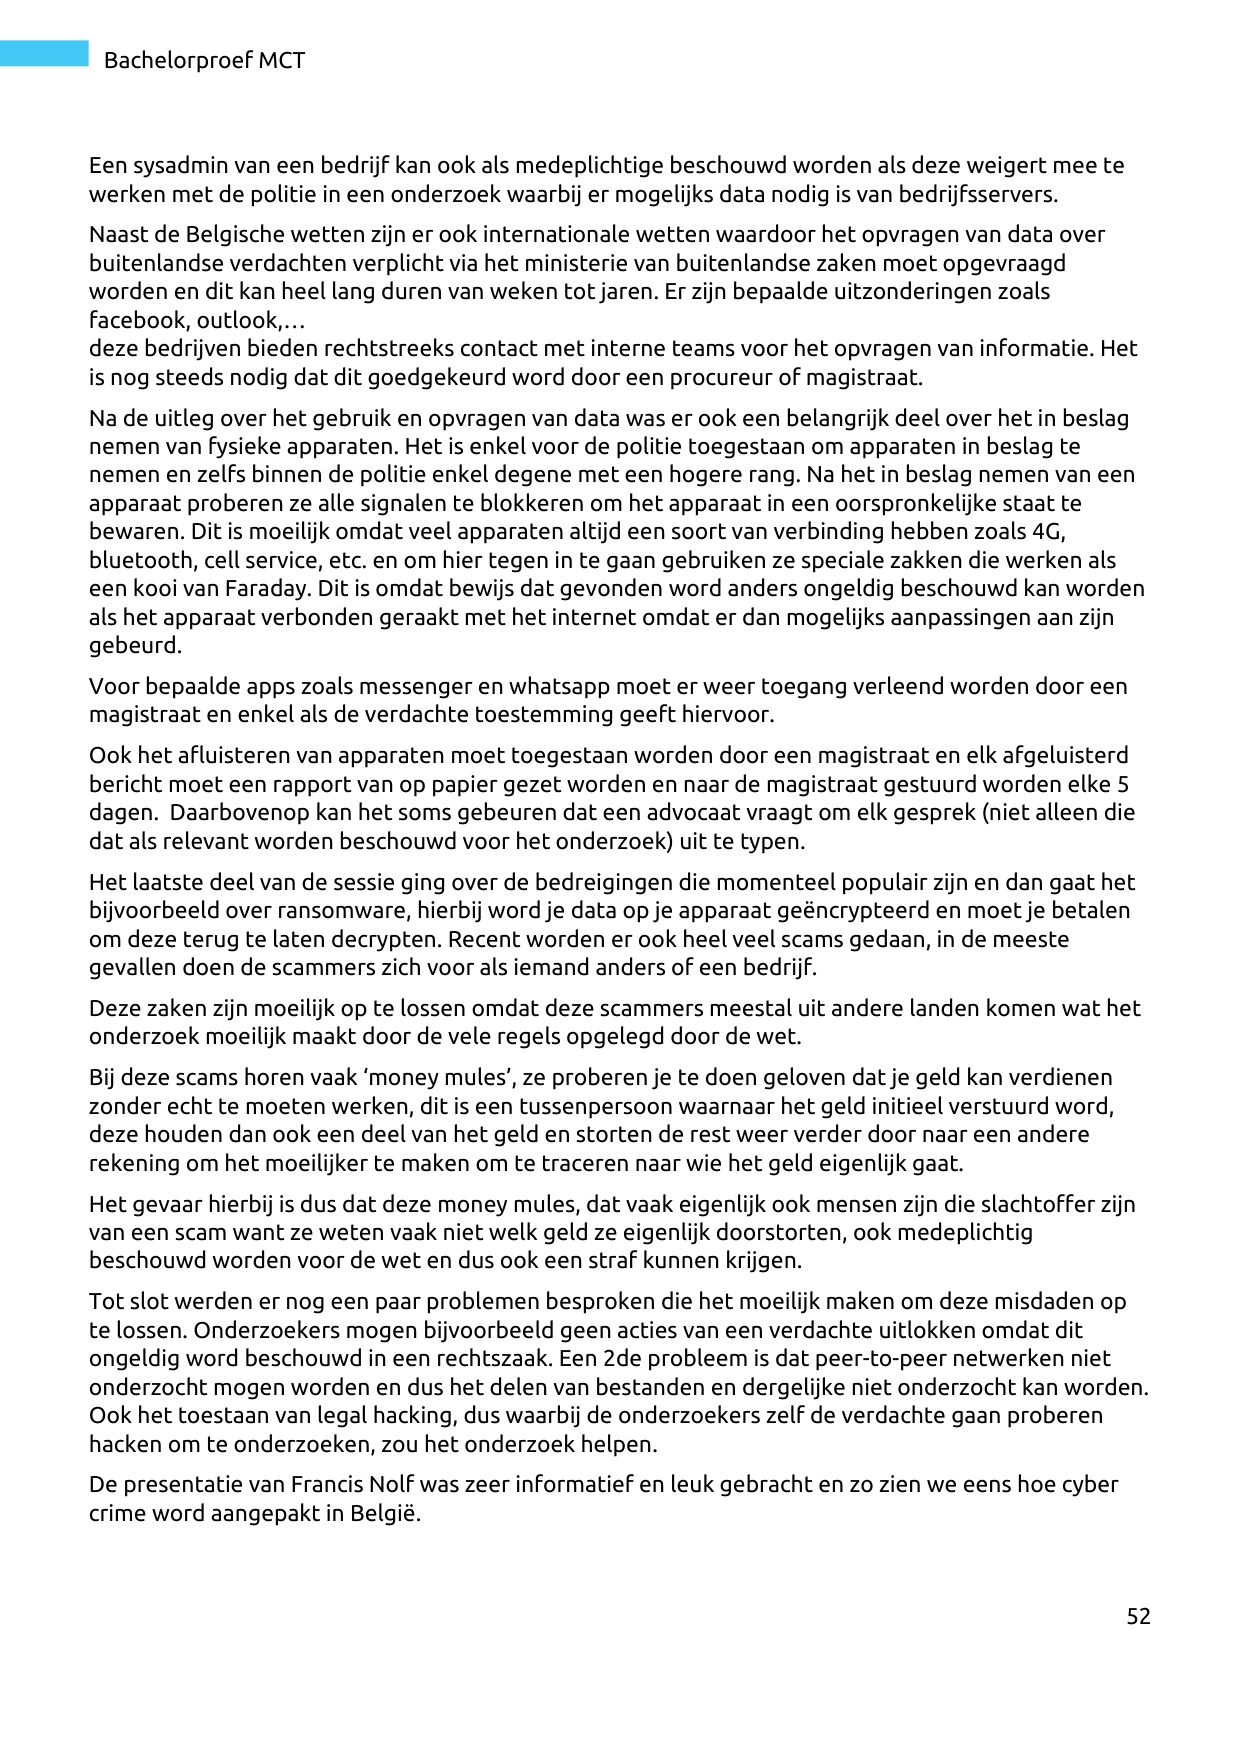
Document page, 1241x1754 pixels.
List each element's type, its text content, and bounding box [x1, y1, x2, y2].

text Het gevaar hierbij is dus dat deze money mules, dat vaak eigenlijk ook mensen zijn die slachtoffer zijn van een scam want ze weten vaak niet welk geld ze eigenlijk doorstorten, ook medeplichtig beschouwd worden voor de wet en dus ook een straf kunnen krijgen. [89, 1190, 1152, 1273]
text Tot slot werden er nog een paar problemen besproken die het moeilijk maken om deze misdaden op te lossen. Onderzoekers mogen bijvoorbeeld geen acties van een verdachte uitlokken omdat dit ongeldig word beschouwd in een rechtszaak. Een 2de probleem is dat peer-to-peer netwerken niet onderzocht mogen worden en dus het delen van bestanden en dergelijke niet onderzocht kan worden. Ook het toestaan van legal hacking, dus waarbij de onderzoekers zelf de verdachte gaan proberen hacken om te onderzoeken, zou het onderzoek helpen. [89, 1288, 1152, 1456]
text Deze zaken zijn moeilijk op te lossen omdat deze scammers meestal uit andere landen komen wat het onderzoek moeilijk maakt door de vele regels opgelegd door de wet. [89, 994, 1152, 1049]
text Na de uitleg over het gebruik en opvragen van data was er ook een belangrijk deel over het in beslag nemen van fysieke apparaten. Het is enkel voor de politie toegestaan om apparaten in beslag te nemen en zelfs binnen de politie enkel degene met een hogere rang. Na het in beslag nemen van een apparaat proberen ze alle signalen te blokkeren om het apparaat in een oorspronkelijke staat te bewaren. Dit is moeilijk omdat veel apparaten altijd een soort van verbinding hebben zoals 4G, bluetooth, cell service, etc. en om hier tegen in te gaan gebruiken ze speciale zakken die werken als een kooi van Faraday. Dit is omdat bewijs dat gevonden word anders ongeldig beschouwd kan worden als het apparaat verbonden geraakt met het internet omdat er dan mogelijks aanpassingen aan zijn gebeurd. [89, 404, 1152, 658]
text De presentatie van Francis Nolf was zeer informatief en leuk gebracht en zo zien we eens hoe cyber crime word aangepakt in België. [89, 1471, 1152, 1526]
text Bij deze scams horen vaak ‘money mules’, ze proberen je te doen geloven dat je geld kan verdienen zonder echt te moeten werken, dit is een tussenpersoon waarnaar het geld initieel verstuurd word, deze houden dan ook een deel van het geld en storten de rest weer verder door naar een andere rekening om het moeilijker te maken om te traceren naar wie het geld eigenlijk gaat. [89, 1064, 1152, 1175]
text Een sysadmin van een bedrijf kan ook als medeplichtige beschouwd worden als deze weigert mee te werken met de politie in een onderzoek waarbij er mogelijks data nodig is van bedrijfsservers. [89, 152, 1152, 206]
text Het laatste deel van de sessie ging over de bedreigingen die momenteel populair zijn en dan gaat het bijvoorbeeld over ransomware, hierbij word je data op je apparaat geëncrypteerd en moet je betalen om deze terug te laten decrypten. Recent worden er ook heel veel scams gedaan, in de meeste gevallen doen de scammers zich voor als iemand anders of een bedrijf. [89, 868, 1152, 980]
text Voor bepaalde apps zoals messenger en whatsapp moet er weer toegang verleend worden door een magistraat en enkel als de verdachte toestemming geeft hiervoor. [89, 672, 1152, 727]
text Naast de Belgische wetten zijn er ook internationale wetten waardoor het opvragen van data over buitenlandse verdachten verplicht via het ministerie van buitenlandse zaken moet opgevraagd worden en dit kan heel lang duren van weken tot jaren. Er zijn bepaalde uitzonderingen zoals facebook, outlook,… deze bedrijven bieden rechtstreeks contact met interne teams voor het opvragen van informatie. Het is nog steeds nodig dat dit goedgekeurd word door een procureur of magistraat. [89, 221, 1152, 389]
text Ook het afluisteren van apparaten moet toegestaan worden door een magistraat en elk afgeluisterd bericht moet een rapport van op papier gezet worden en naar de magistraat gestuurd worden elke 5 dagen. Daarbovenop kan het soms gebeuren dat een advocaat vraagt om elk gesprek (niet alleen die dat als relevant worden beschouwd voor het onderzoek) uit te typen. [89, 742, 1152, 853]
